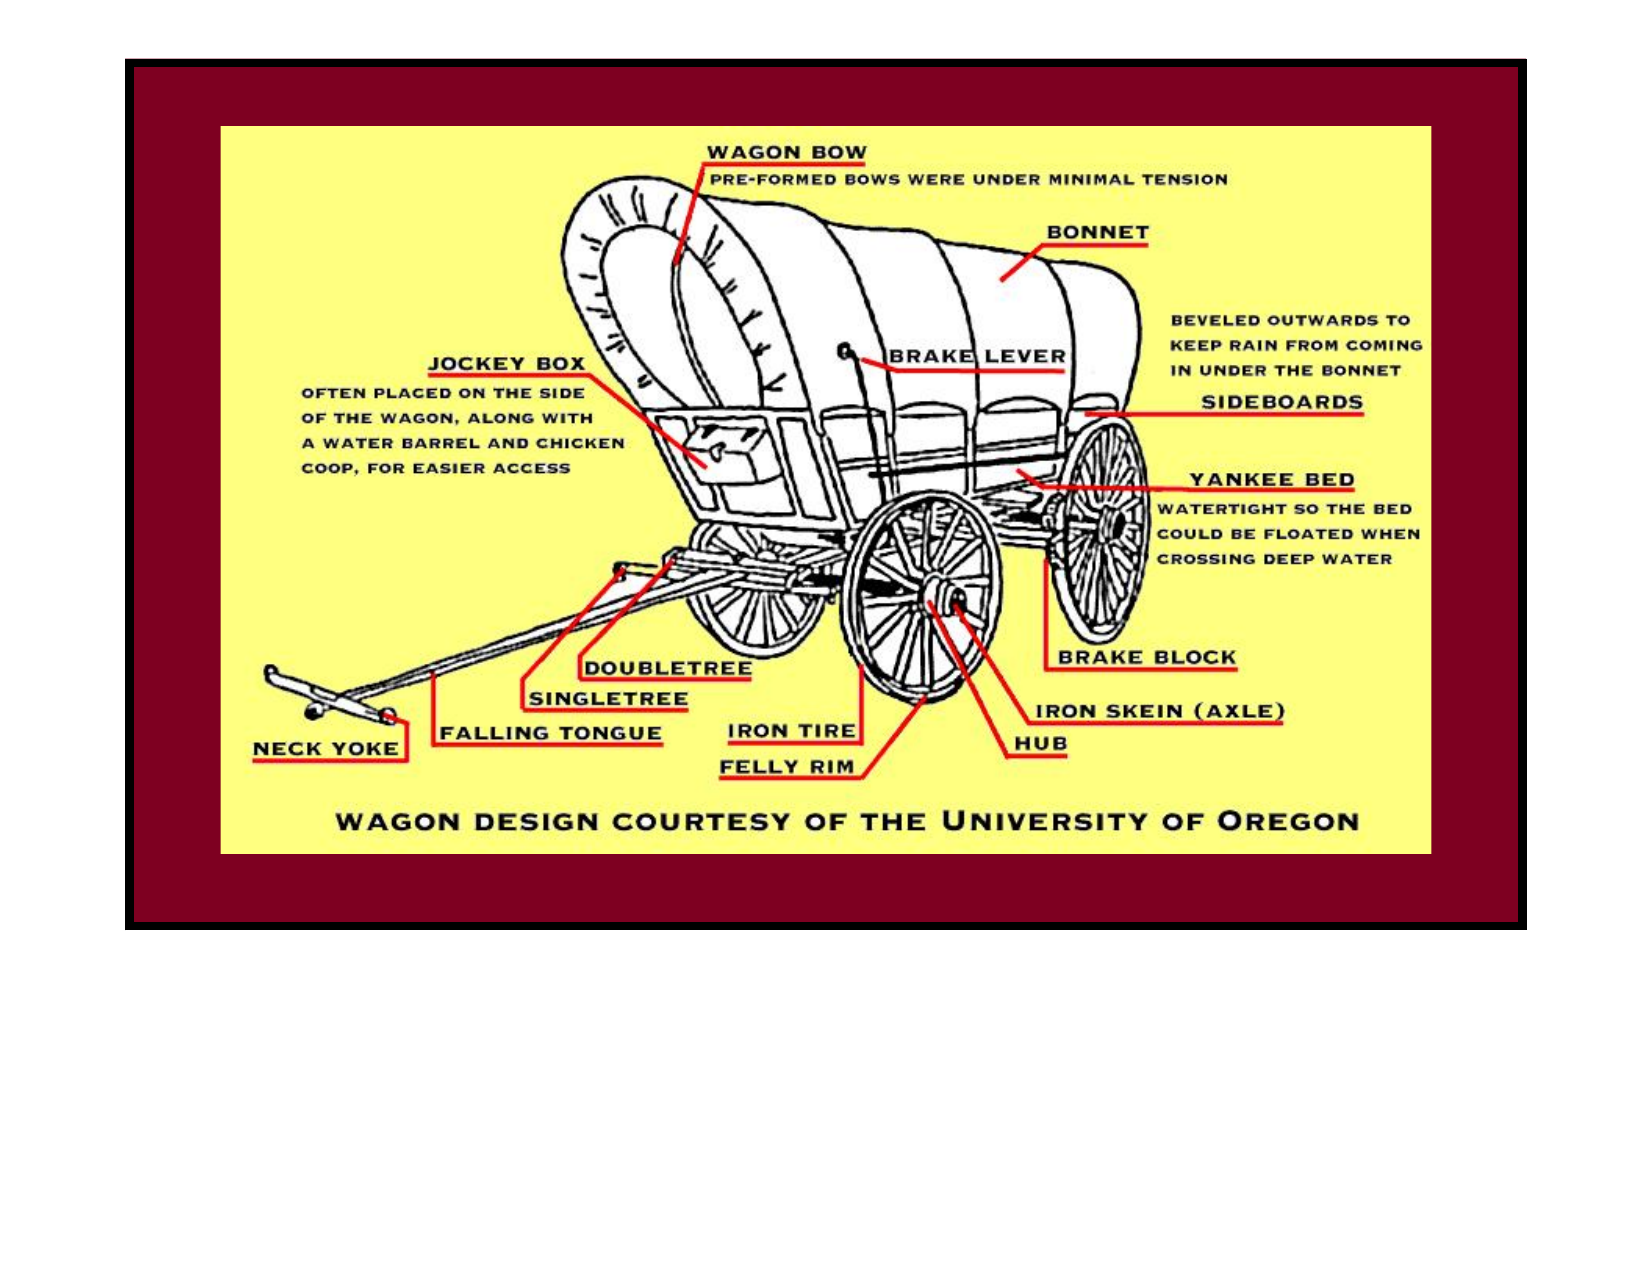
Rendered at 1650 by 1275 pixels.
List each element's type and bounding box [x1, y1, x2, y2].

picture [220, 126, 1432, 854]
